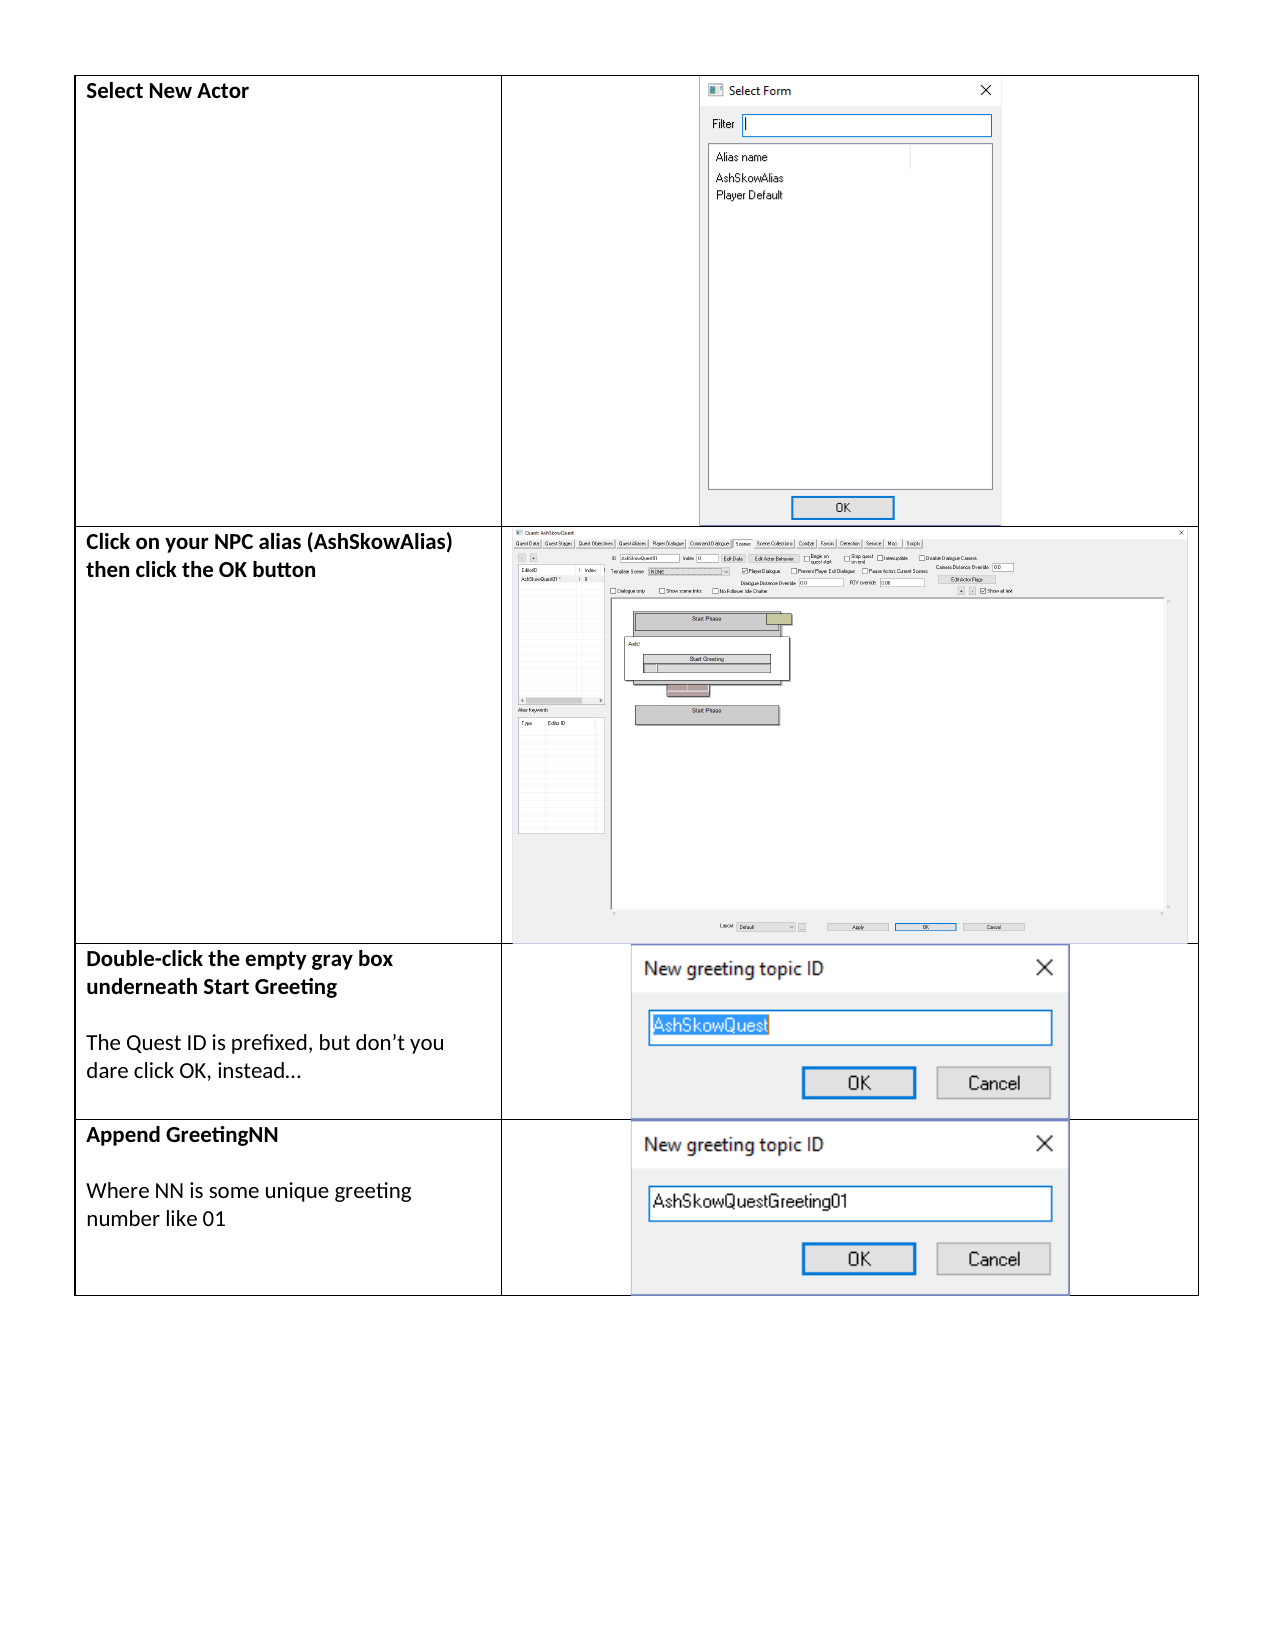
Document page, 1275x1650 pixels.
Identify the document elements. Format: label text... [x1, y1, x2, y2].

table_cell Append GreetingNN Where NN is some unique greeting number like 01 [76, 1120, 501, 1295]
table_cell [1188, 527, 1198, 943]
table_cell [1070, 1120, 1198, 1295]
table_cell [502, 527, 512, 943]
table_cell Click on your NPC alias (AshSkowAlias) then click the OK button [76, 527, 501, 943]
table_cell Double-click the empty gray box underneath Start Greeting The Quest ID is prefixed, but don’t you dare click OK, instead… [76, 944, 501, 1119]
table_cell [502, 944, 630, 1119]
table_cell Select New Actor [76, 76, 501, 526]
table_cell [1070, 944, 1198, 1119]
table_cell [1002, 76, 1198, 526]
table_cell [502, 76, 699, 526]
table_cell [502, 1120, 630, 1295]
